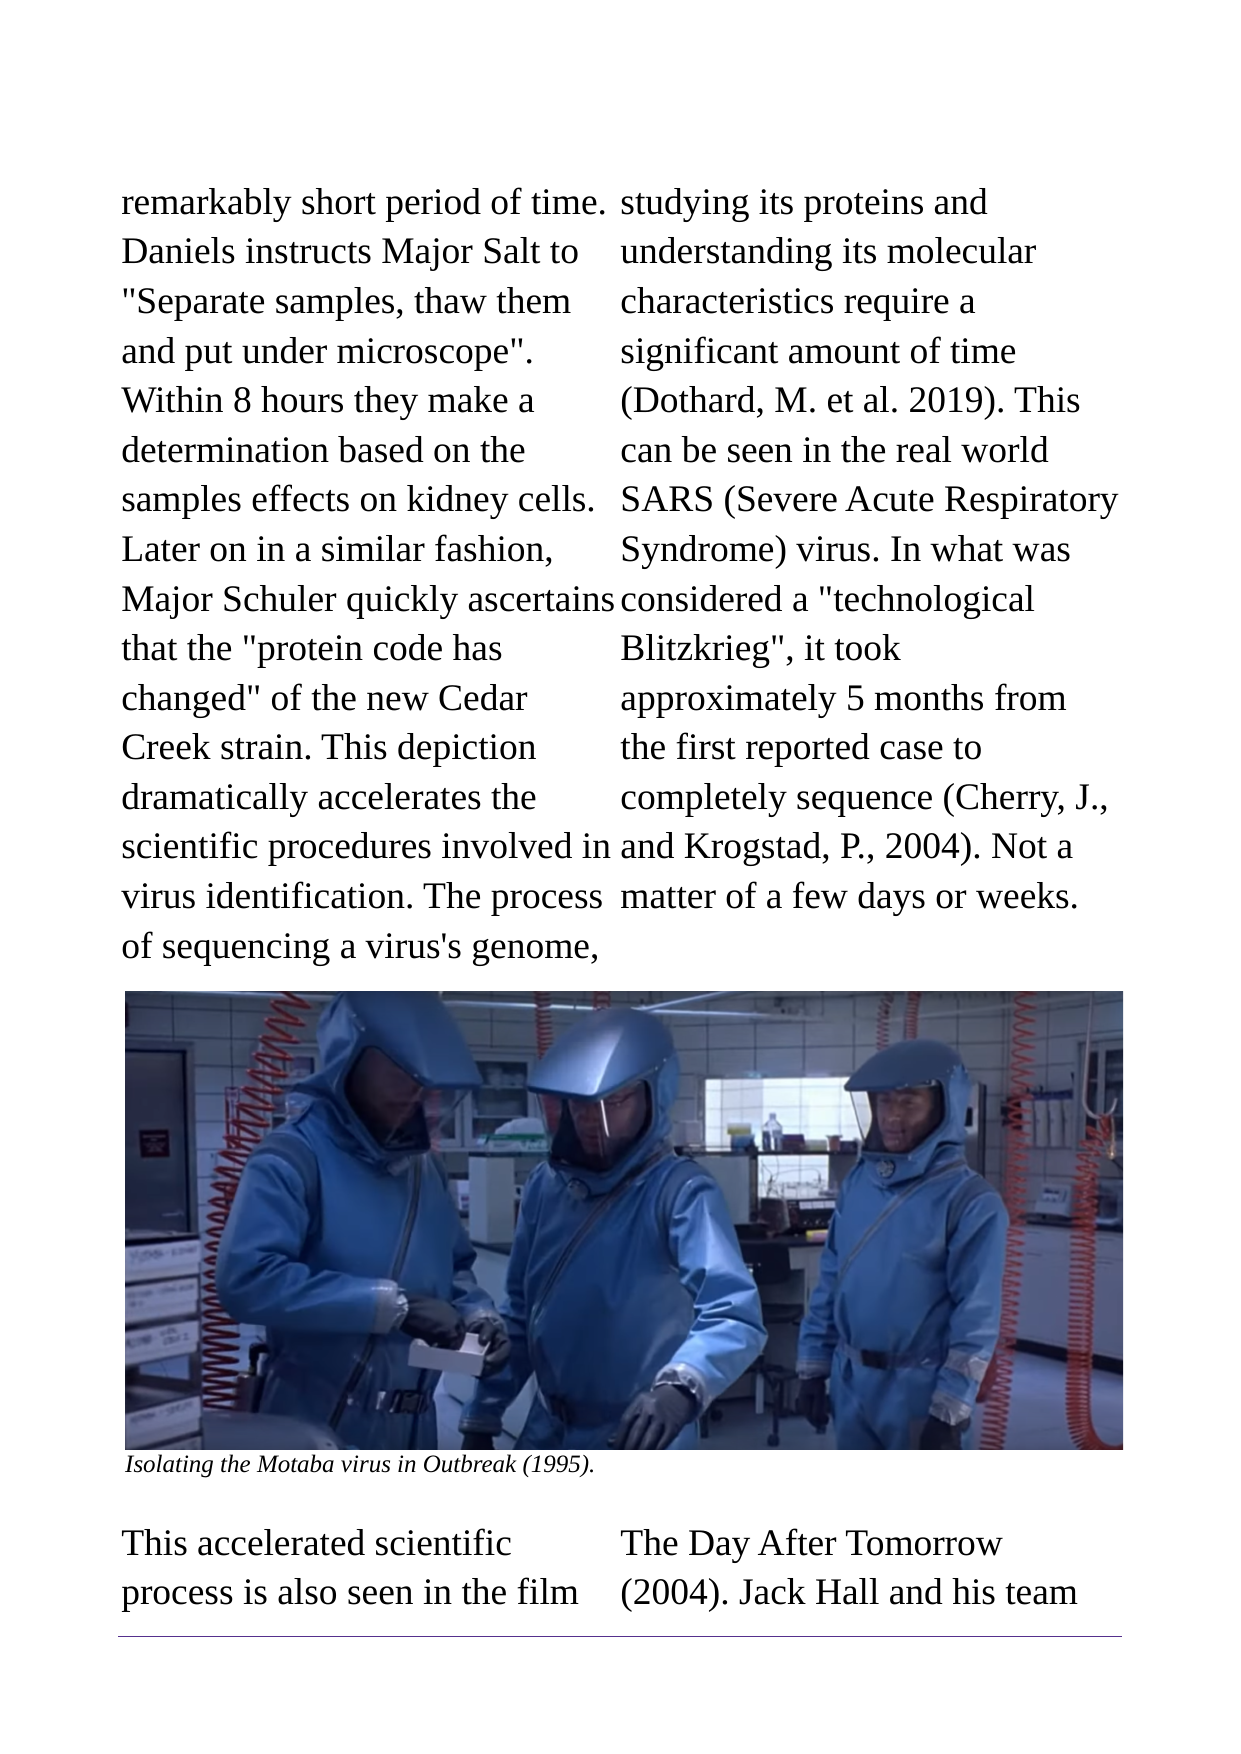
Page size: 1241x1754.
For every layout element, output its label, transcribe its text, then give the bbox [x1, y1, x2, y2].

text It's common for scientific progress to be marked by long periods of time. Scientific research is iterative by nature to allow for thorough experimentation. Although this is a time consuming process, it's to ensure reliable and valid results are obtained. In the film Outbreak (1995), Colonel Daniels and his team are able to isolate the Motaba virus in a remarkably short period of time. Daniels instructs Major Salt to "Separate samples, thaw them and put under microscope". Within 8 hours they make a determination based on the samples effects on kidney cells. Later on in a similar fashion, Major Schuler quickly ascertains that the "protein code has changed" of the new Cedar Creek strain. This depiction dramatically accelerates the scientific procedures involved in virus identification. The process of sequencing a virus's genome, studying its proteins and understanding its molecular characteristics require a significant amount of time (Dothard, M. et al. 2019). This can be seen in the real world SARS (Severe Acute Respiratory Syndrome) virus. In what was considered a "technological Blitzkrieg", it took approximately 5 months from the first reported case to completely sequence (Cherry, J., and Krogstad, P., 2004). Not a matter of a few days or weeks. [121, 179, 1119, 966]
picture [125, 991, 1124, 1450]
text This accelerated scientific process is also seen in the film The Day After Tomorrow (2004). Jack Hall and his team are able to convert their climate model to "factor in storm scenarios" as suggested by Janet Tokada. This modification is made and subsequent results obtained within 24 hours. From this, they are able to make the claim that in 6 to 8 weeks, there will be a "major climate shift". In reality, modelling the intricacies of climatic processes takes months to years. Not only this, but the results of these models output significant amounts of data to sift through. A series of numbers that are easily interpreted are not what is produced (Naughten, K., 2012). An example of a climate model in the real world is IPCC (Intergovernmental Panel on Climate Change) Fourth Assessment Report. Extensive research and data collection over a period of years took place to develop this. It was an evolving, intricate process that couldn't simply factor in a weather scenario without many points of refinement (IPCC Team, 2024). It's important for aspiring scientists to not be disheartened by a lack of quick results. Scientific progress is inherently iterative and requires continuous learning and adaptation. Embrace the complexity and remember that patience and dedication are paramount. [121, 1051, 1123, 1613]
text Isolating the Motaba virus in Outbreak (1995). [125, 1450, 1123, 1478]
